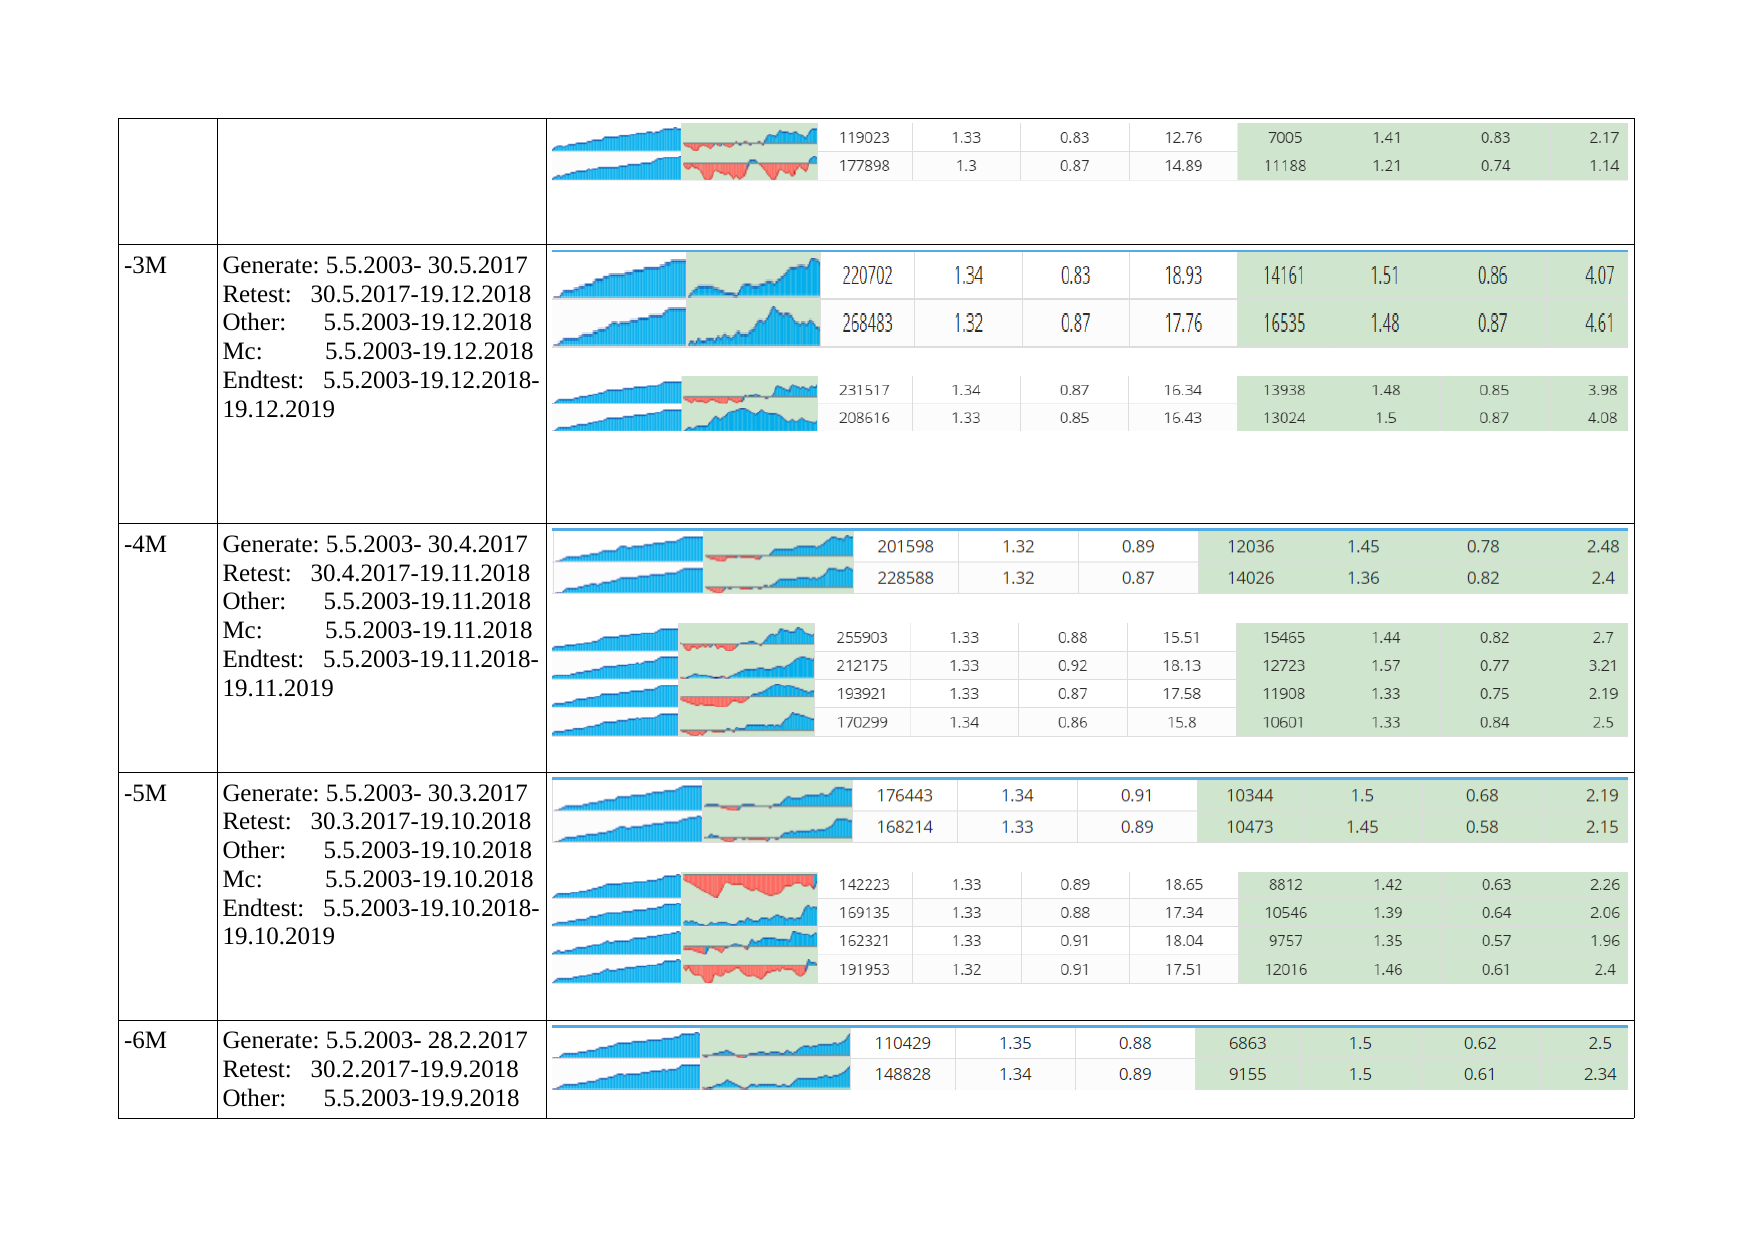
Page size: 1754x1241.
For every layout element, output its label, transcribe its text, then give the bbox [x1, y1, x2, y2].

table_cell [547, 524, 1634, 623]
picture [552, 250, 1628, 348]
table_cell [547, 119, 1634, 244]
picture [552, 1025, 1628, 1090]
table_cell Generate: 5.5.2003- 30.3.2017 Retest: 30.3.2017-19.10.2018 Other: 5.5.2003-19.10.2018 Mc: 5.5.2003-19.10.2018 Endtest: 5.5.2003-19.10.2018-19.10.2019 [218, 773, 546, 1020]
picture [552, 872, 1628, 986]
picture [552, 376, 1628, 431]
table_cell [119, 119, 217, 244]
picture [552, 623, 1628, 738]
table_cell [547, 1021, 1634, 1118]
table_cell [547, 624, 552, 737]
table_cell [547, 844, 1634, 1020]
picture [552, 777, 1628, 844]
table_cell -5M [119, 773, 217, 1020]
table_cell [547, 348, 1634, 523]
table_cell [218, 119, 546, 244]
table_cell -6M [119, 1021, 217, 1118]
table_cell Generate: 5.5.2003- 30.4.2017 Retest: 30.4.2017-19.11.2018 Other: 5.5.2003-19.11.2018 Mc: 5.5.2003-19.11.2018 Endtest: 5.5.2003-19.11.2018-19.11.2019 [218, 524, 546, 772]
table_cell Generate: 5.5.2003- 28.2.2017 Retest: 30.2.2017-19.9.2018 Other: 5.5.2003-19.9.2018 [218, 1021, 546, 1118]
picture [552, 123, 1628, 181]
table_cell -4M [119, 524, 217, 772]
table_cell [547, 738, 1634, 772]
picture [552, 528, 1628, 595]
table_cell [1628, 624, 1634, 737]
table_cell [547, 245, 1634, 347]
table_cell [547, 773, 1634, 843]
table_cell Generate: 5.5.2003- 30.5.2017 Retest: 30.5.2017-19.12.2018 Other: 5.5.2003-19.12.2018 Mc: 5.5.2003-19.12.2018 Endtest: 5.5.2003-19.12.2018-19.12.2019 [218, 245, 546, 523]
table_cell -3M [119, 245, 217, 523]
